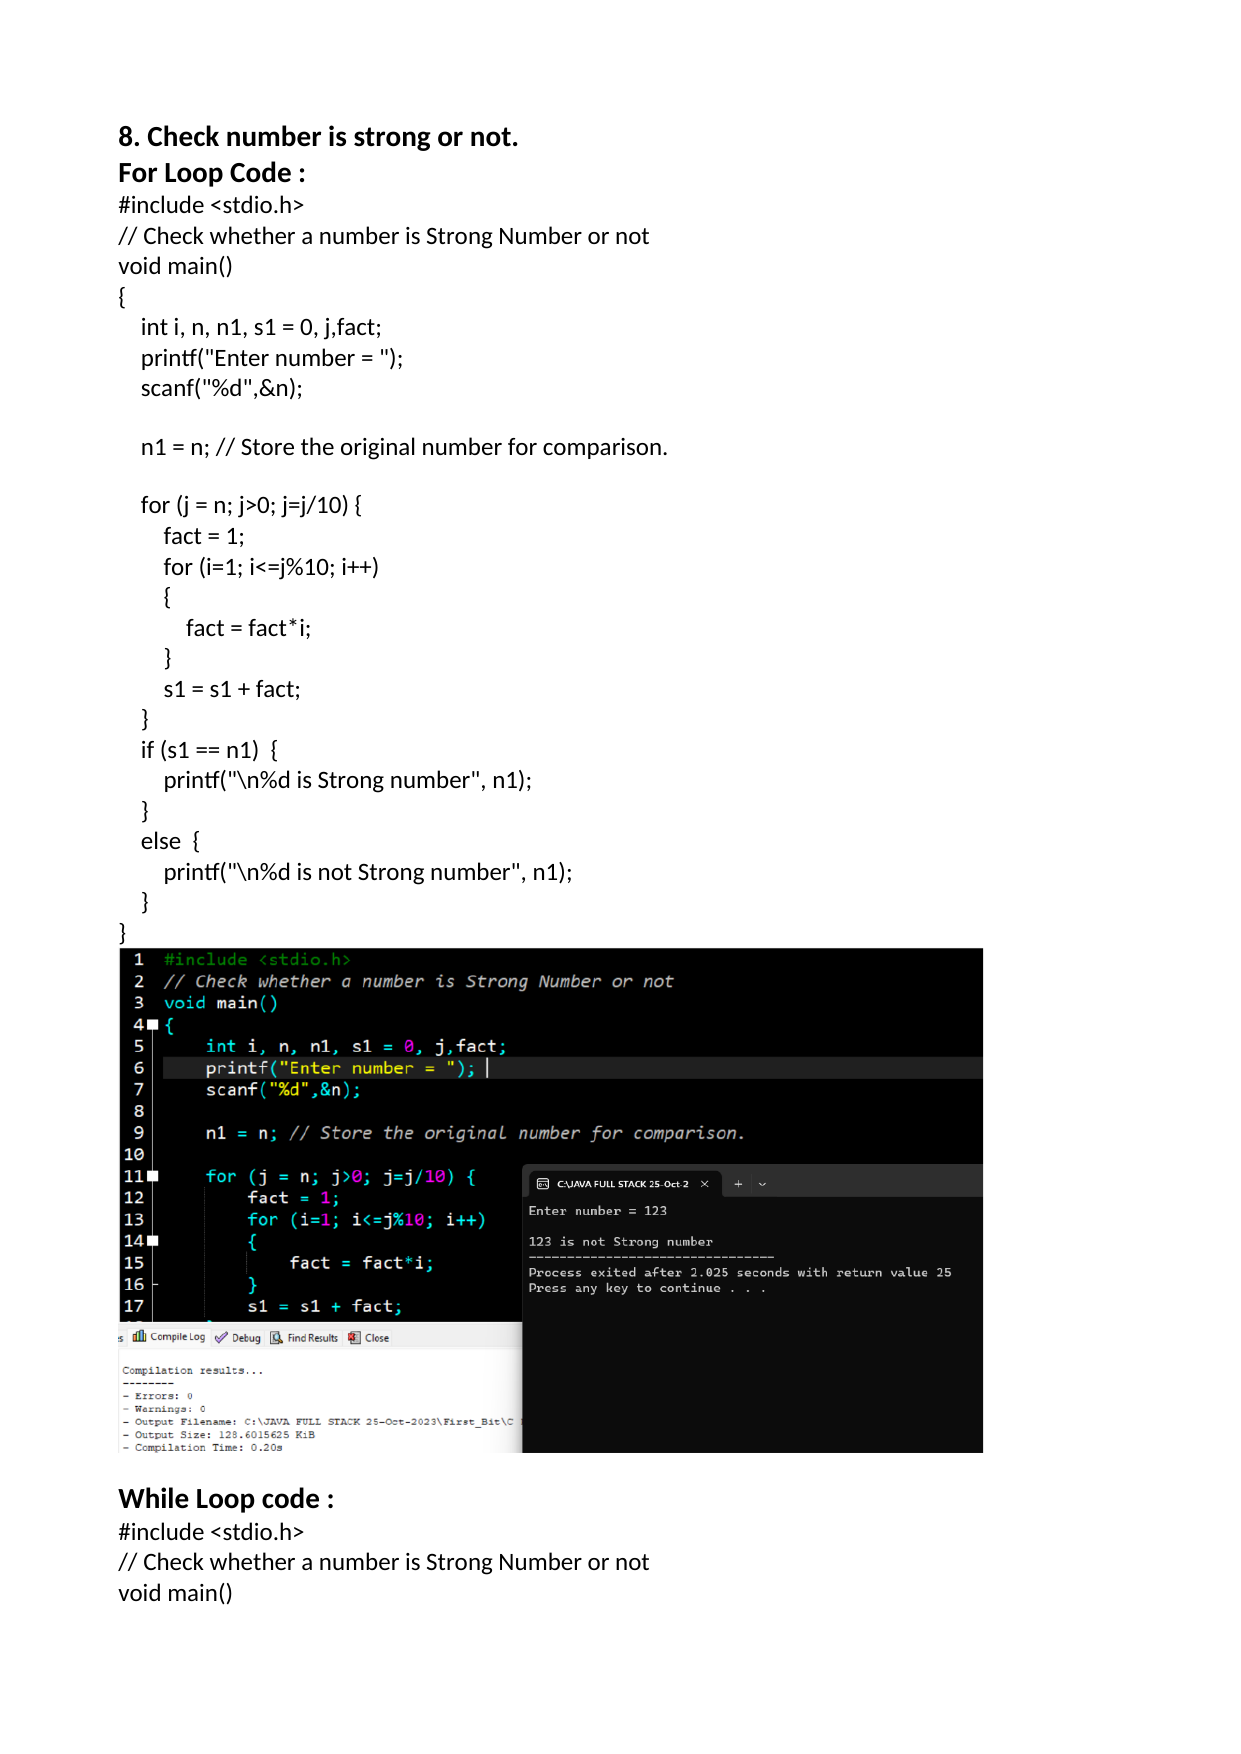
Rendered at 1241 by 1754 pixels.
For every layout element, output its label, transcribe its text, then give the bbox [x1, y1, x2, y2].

text scanf("%d",&n); [118, 372, 1122, 403]
text void main() [118, 250, 1122, 281]
text { [118, 281, 1122, 311]
text printf("\n%d is not Strong number", n1); [118, 856, 1122, 886]
text fact = fact*i; [118, 612, 1122, 642]
text // Check whether a number is Strong Number or not [118, 220, 1122, 250]
text 8. Check number is strong or not. [118, 118, 1122, 154]
text int i, n, n1, s1 = 0, j,fact; [118, 311, 1122, 342]
text for (j = n; j>0; j=j/10) { [118, 489, 1122, 520]
text void main() [118, 1577, 1122, 1608]
text for (i=1; i<=j%10; i++) [118, 551, 1122, 581]
text } [118, 886, 1122, 917]
text { [118, 581, 1122, 612]
text While Loop code : [118, 1480, 1122, 1516]
text printf("\n%d is Strong number", n1); [118, 764, 1122, 795]
text } [118, 795, 1122, 825]
text // Check whether a number is Strong Number or not [118, 1547, 1122, 1577]
text For Loop Code : [118, 154, 1122, 189]
text else { [118, 825, 1122, 856]
text } [118, 703, 1122, 734]
text } [118, 642, 1122, 673]
text fact = 1; [118, 520, 1122, 551]
text #include <stdio.h> [118, 1516, 1122, 1547]
text printf("Enter number = "); [118, 342, 1122, 372]
text #include <stdio.h> [118, 189, 1122, 220]
text if (s1 == n1) { [118, 734, 1122, 764]
text n1 = n; // Store the original number for comparison. [118, 431, 1122, 462]
text s1 = s1 + fact; [118, 673, 1122, 703]
text } [118, 917, 1122, 947]
